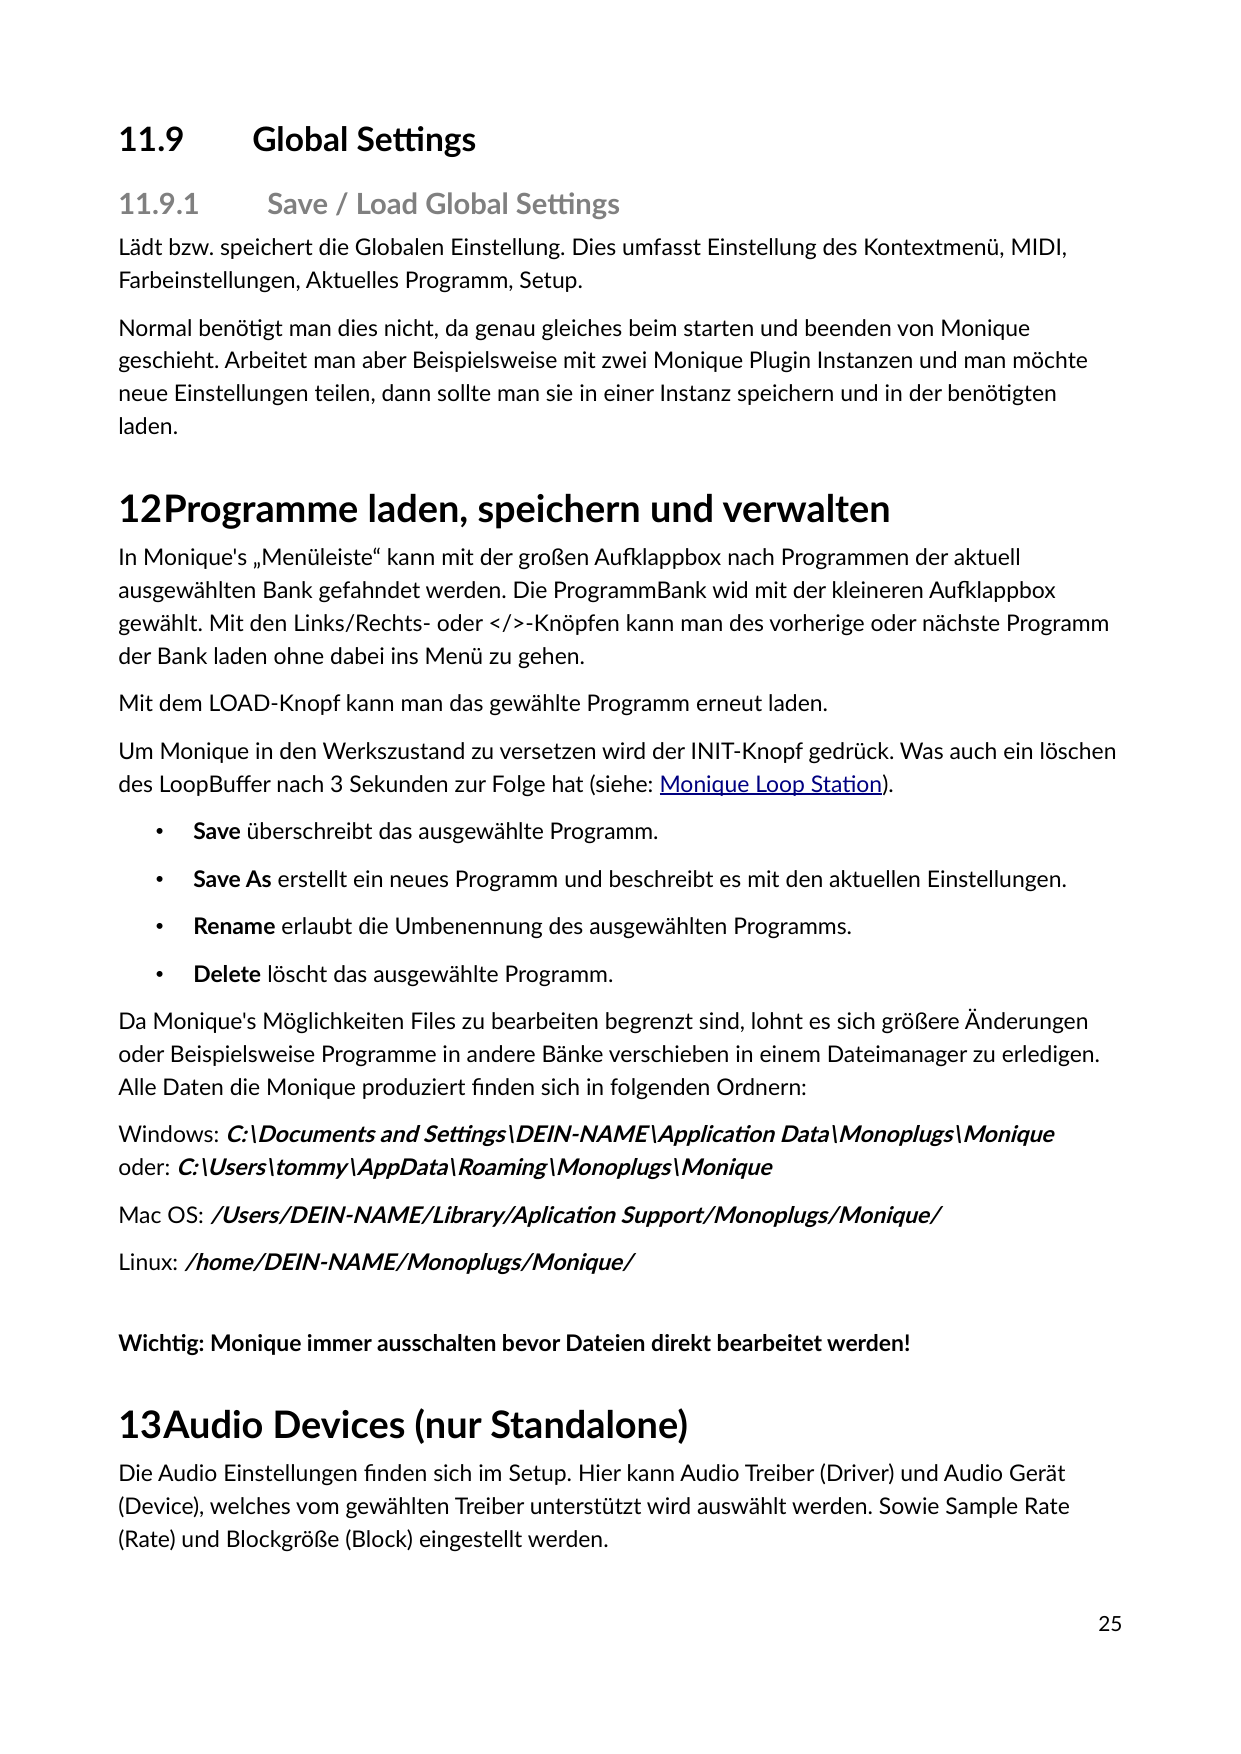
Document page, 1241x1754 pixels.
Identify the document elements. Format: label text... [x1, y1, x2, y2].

text Windows: C:\Documents and Settings\DEIN-NAME\Application Data\Monoplugs\Monique oder: C:\Users\tommy\AppData\Roaming\Monoplugs\Monique [118, 1120, 1122, 1181]
text Lädt bzw. speichert die Globalen Einstellung. Dies umfasst Einstellung des Kontextmenü, MIDI, Farbeinstellungen, Aktuelles Programm, Setup. [118, 233, 1122, 293]
text Mit dem LOAD-Knopf kann man das gewählte Programm erneut laden. [118, 689, 1122, 716]
text Normal benötigt man dies nicht, da genau gleiches beim starten und beenden von Monique geschieht. Arbeitet man aber Beispielsweise mit zwei Monique Plugin Instanzen und man möchte neue Einstellungen teilen, dann sollte man sie in einer Instanz speichern und in der benötigten laden. [118, 313, 1122, 440]
text Mac OS: /Users/DEIN-NAME/Library/Aplication Support/Monoplugs/Monique/ [118, 1201, 1122, 1228]
text In Monique's „Menüleiste“ kann mit der großen Aufklappbox nach Programmen der aktuell ausgewählten Bank gefahndet werden. Die ProgrammBank wid mit der kleineren Aufklappbox gewählt. Mit den Links/Rechts- oder </>-Knöpfen kann man des vorherige oder nächste Programm der Bank laden ohne dabei ins Menü zu gehen. [118, 543, 1122, 669]
text Da Monique's Möglichkeiten Files zu bearbeiten begrenzt sind, lohnt es sich größere Änderungen oder Beispielsweise Programme in andere Bänke verschieben in einem Dateimanager zu erledigen. Alle Daten die Monique produziert finden sich in folgenden Ordnern: [118, 1007, 1122, 1100]
list Rename erlaubt die Umbenennung des ausgewählten Programms. [156, 912, 1122, 939]
text Wichtig: Monique immer ausschalten bevor Dateien direkt bearbeitet werden! [118, 1296, 1122, 1356]
subtitle Audio Devices (nur Standalone) [118, 1401, 1122, 1447]
list Delete löscht das ausgewählte Programm. [156, 959, 1122, 987]
list Save As erstellt ein neues Programm und beschreibt es mit den aktuellen Einstellungen. [156, 864, 1122, 892]
subtitle Global Settings [118, 118, 1122, 158]
subtitle Save / Load Global Settings [118, 186, 1122, 221]
text Die Audio Einstellungen finden sich im Setup. Hier kann Audio Treiber (Driver) und Audio Gerät (Device), welches vom gewählten Treiber unterstützt wird auswählt werden. Sowie Sample Rate (Rate) und Blockgröße (Block) eingestellt werden. [118, 1459, 1122, 1552]
text Um Monique in den Werkszustand zu versetzen wird der INIT-Knopf gedrück. Was auch ein löschen des LoopBuffer nach 3 Sekunden zur Folge hat (siehe: Monique Loop Station). [118, 736, 1122, 797]
list Save überschreibt das ausgewählte Programm. [156, 817, 1122, 844]
subtitle Programme laden, speichern und verwalten [118, 485, 1122, 530]
text Linux: /home/DEIN-NAME/Monoplugs/Monique/ [118, 1248, 1122, 1276]
